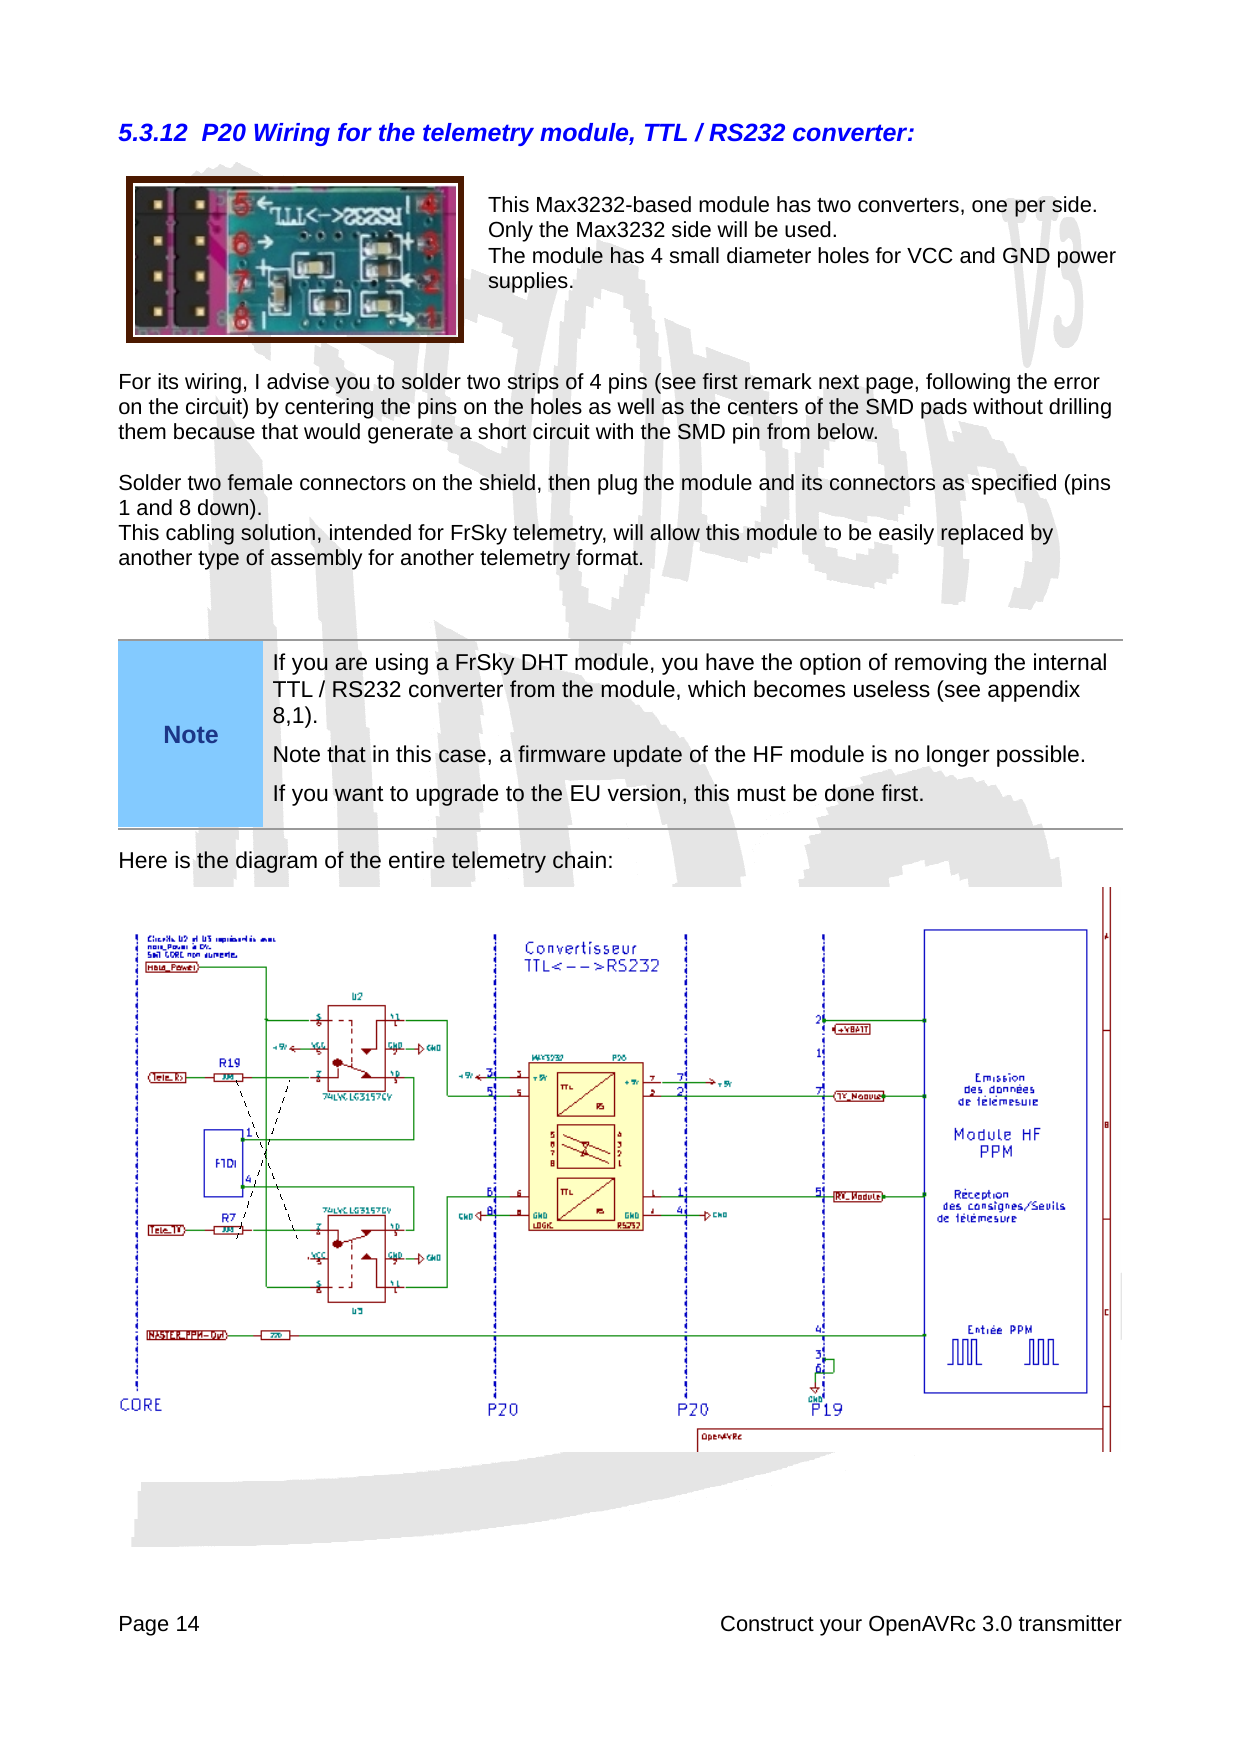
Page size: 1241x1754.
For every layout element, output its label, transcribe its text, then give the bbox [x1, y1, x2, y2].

picture [135, 185, 456, 334]
subtitle 5.3.12 P20 Wiring for the telemetry module, TTL / RS232 converter: [118, 118, 1122, 147]
text This cabling solution, intended for FrSky telemetry, will allow this module to be easily replaced by another type of assembly for another telemetry format. [118, 520, 1122, 570]
table_header Note [118, 641, 263, 827]
table_header If you are using a FrSky DHT module, you have the option of removing the internal TTL / RS232 converter from the module, which becomes useless (see appendix 8,1). Note that in this case, a firmware update of the HF module is no longer possible. If you want to upgrade to the EU version, this must be done first. [264, 641, 1122, 827]
text The module has 4 small diameter holes for VCC and GND power supplies. [464, 243, 1122, 293]
picture [117, 887, 1121, 1452]
text Here is the diagram of the entire telemetry chain: [118, 847, 1122, 874]
text This Max3232-based module has two converters, one per side. Only the Max3232 side will be used. [464, 192, 1122, 243]
text Solder two female connectors on the shield, then plug the module and its connectors as specified (pins 1 and 8 down). [118, 469, 1122, 520]
text For its wiring, I advise you to solder two strips of 4 pins (see first remark next page, following the error on the circuit) by centering the pins on the holes as well as the centers of the SMD pads without drilling them because that would generate a short circuit with the SMD pin from below. [118, 369, 1122, 444]
